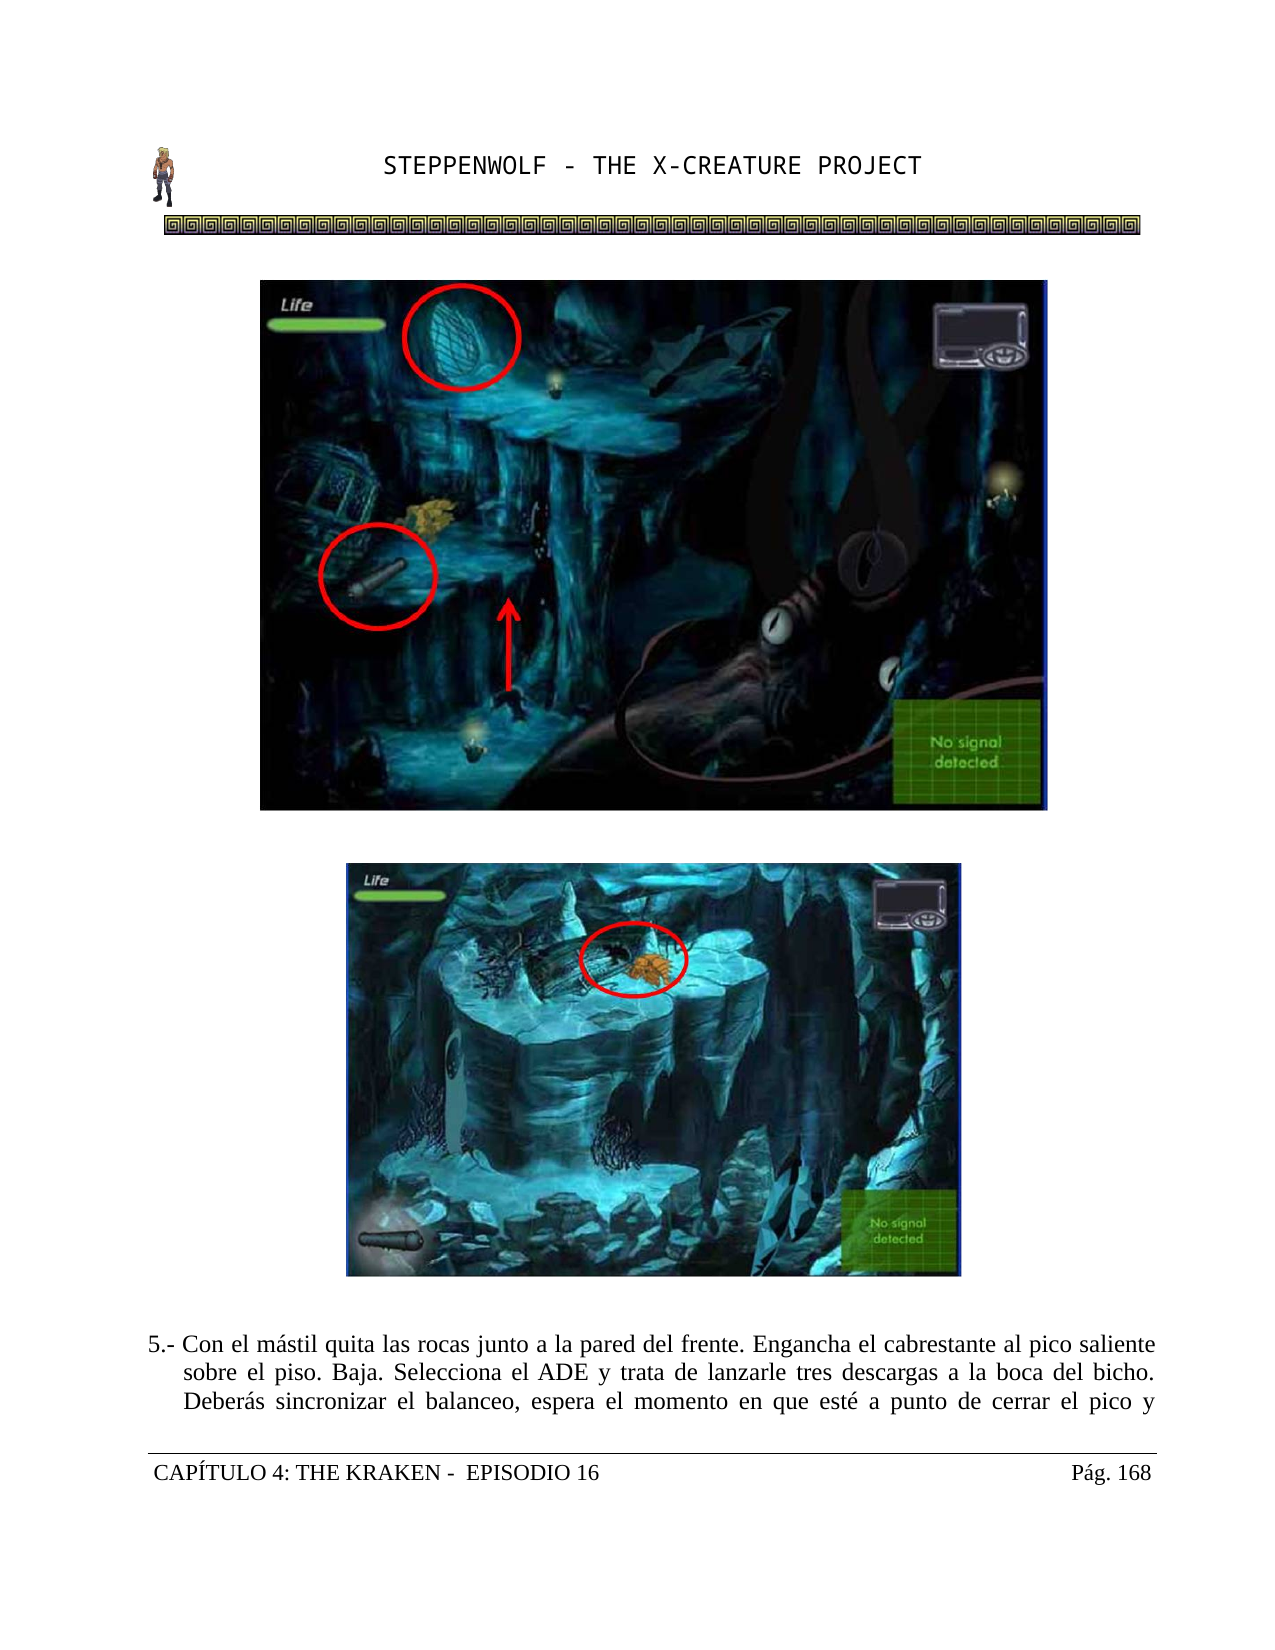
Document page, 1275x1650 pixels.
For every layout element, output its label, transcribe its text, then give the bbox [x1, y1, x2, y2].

picture [147, 147, 181, 207]
picture [164, 215, 1141, 235]
picture [259, 279, 1048, 811]
text 5.- Con el mástil quita las rocas junto a la pared del frente. Engancha el cabrestante al pico saliente sobre el piso. Baja. Selecciona el ADE y trata de lanzarle tres descargas a la boca del bicho. Deberás sincronizar el balanceo, espera el momento en que esté a punto de cerrar el pico y [148, 1329, 1157, 1415]
picture [345, 863, 962, 1277]
